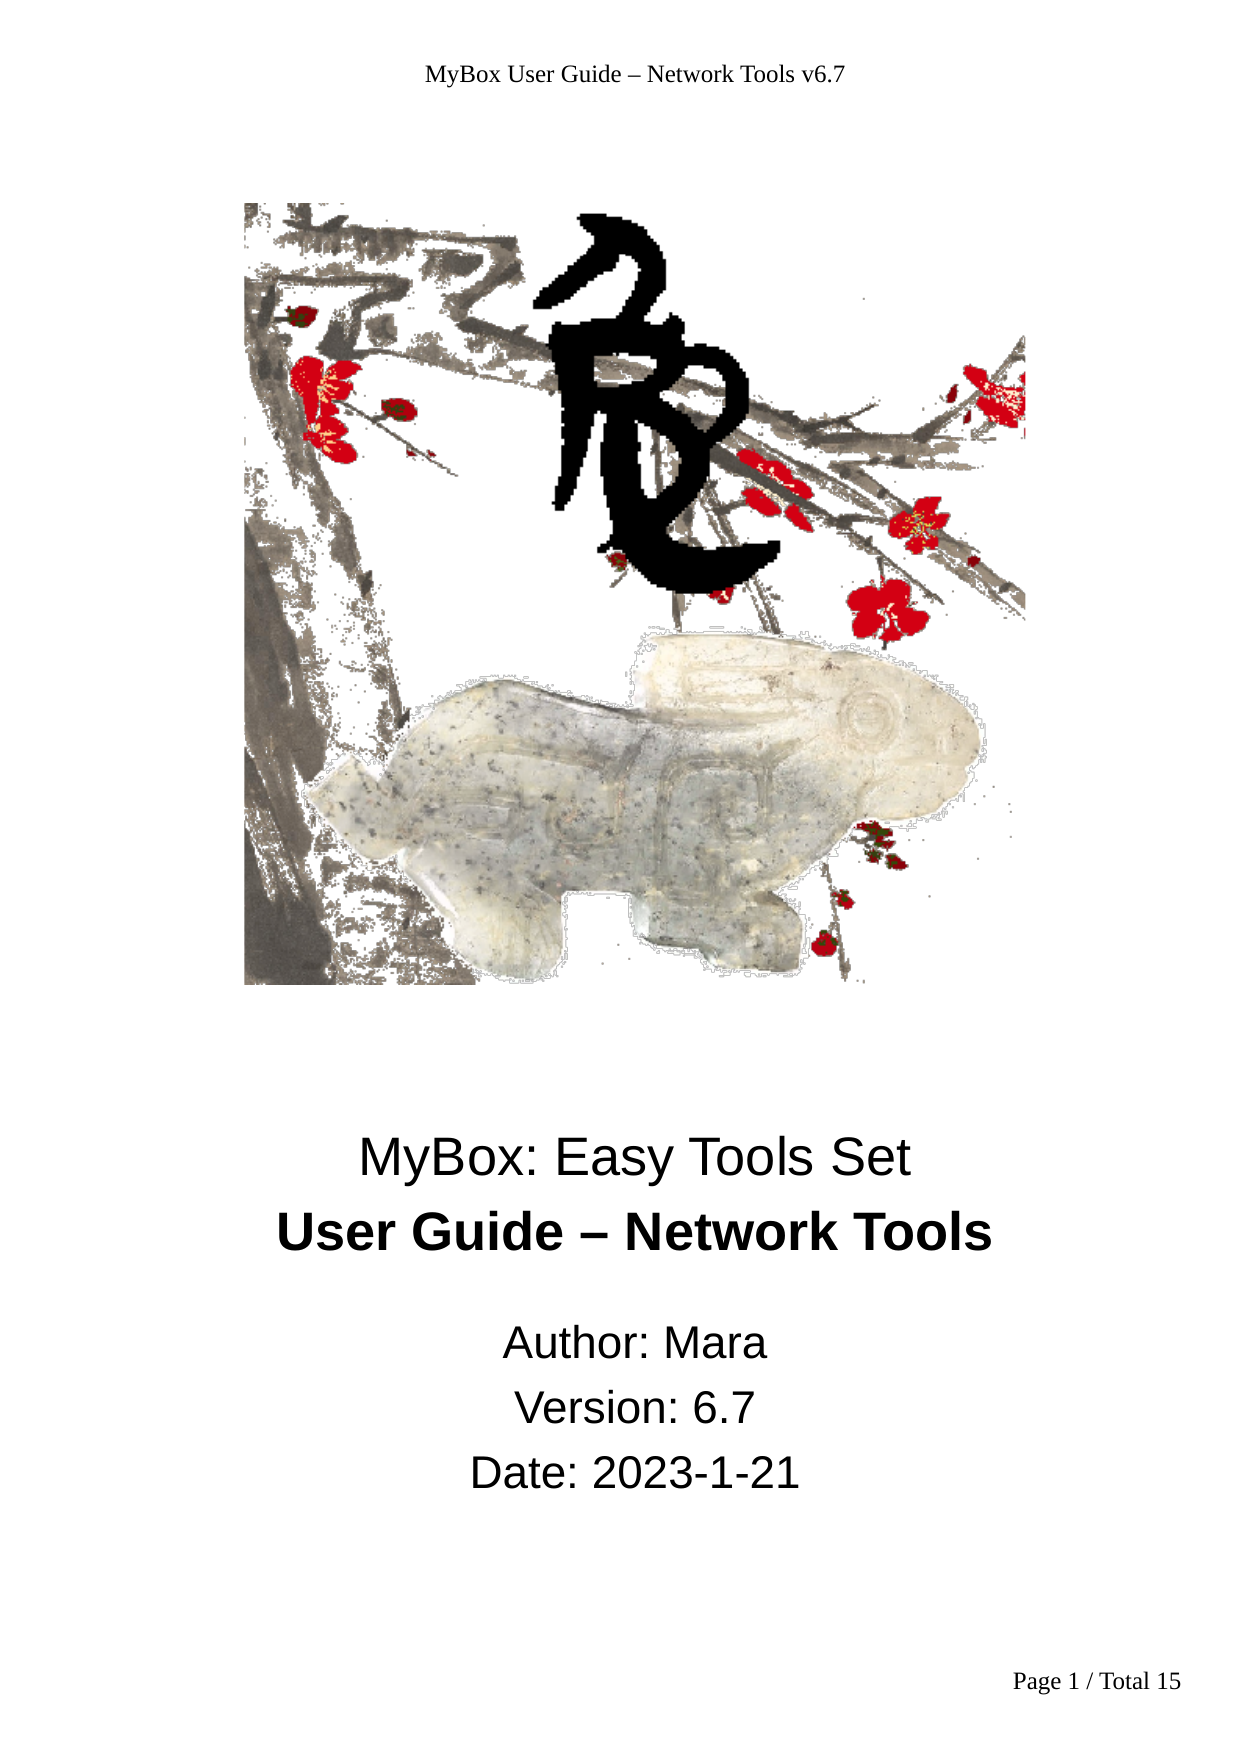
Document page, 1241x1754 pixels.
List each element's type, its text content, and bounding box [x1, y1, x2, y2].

subtitle MyBox: Easy Tools Set [88, 1125, 1181, 1187]
text Version: 6.7 [88, 1381, 1181, 1433]
picture [244, 203, 1026, 985]
text Date: 2023-1-21 [88, 1446, 1181, 1499]
text User Guide – Network Tools [88, 1199, 1181, 1262]
text Author: Mara [88, 1316, 1181, 1368]
